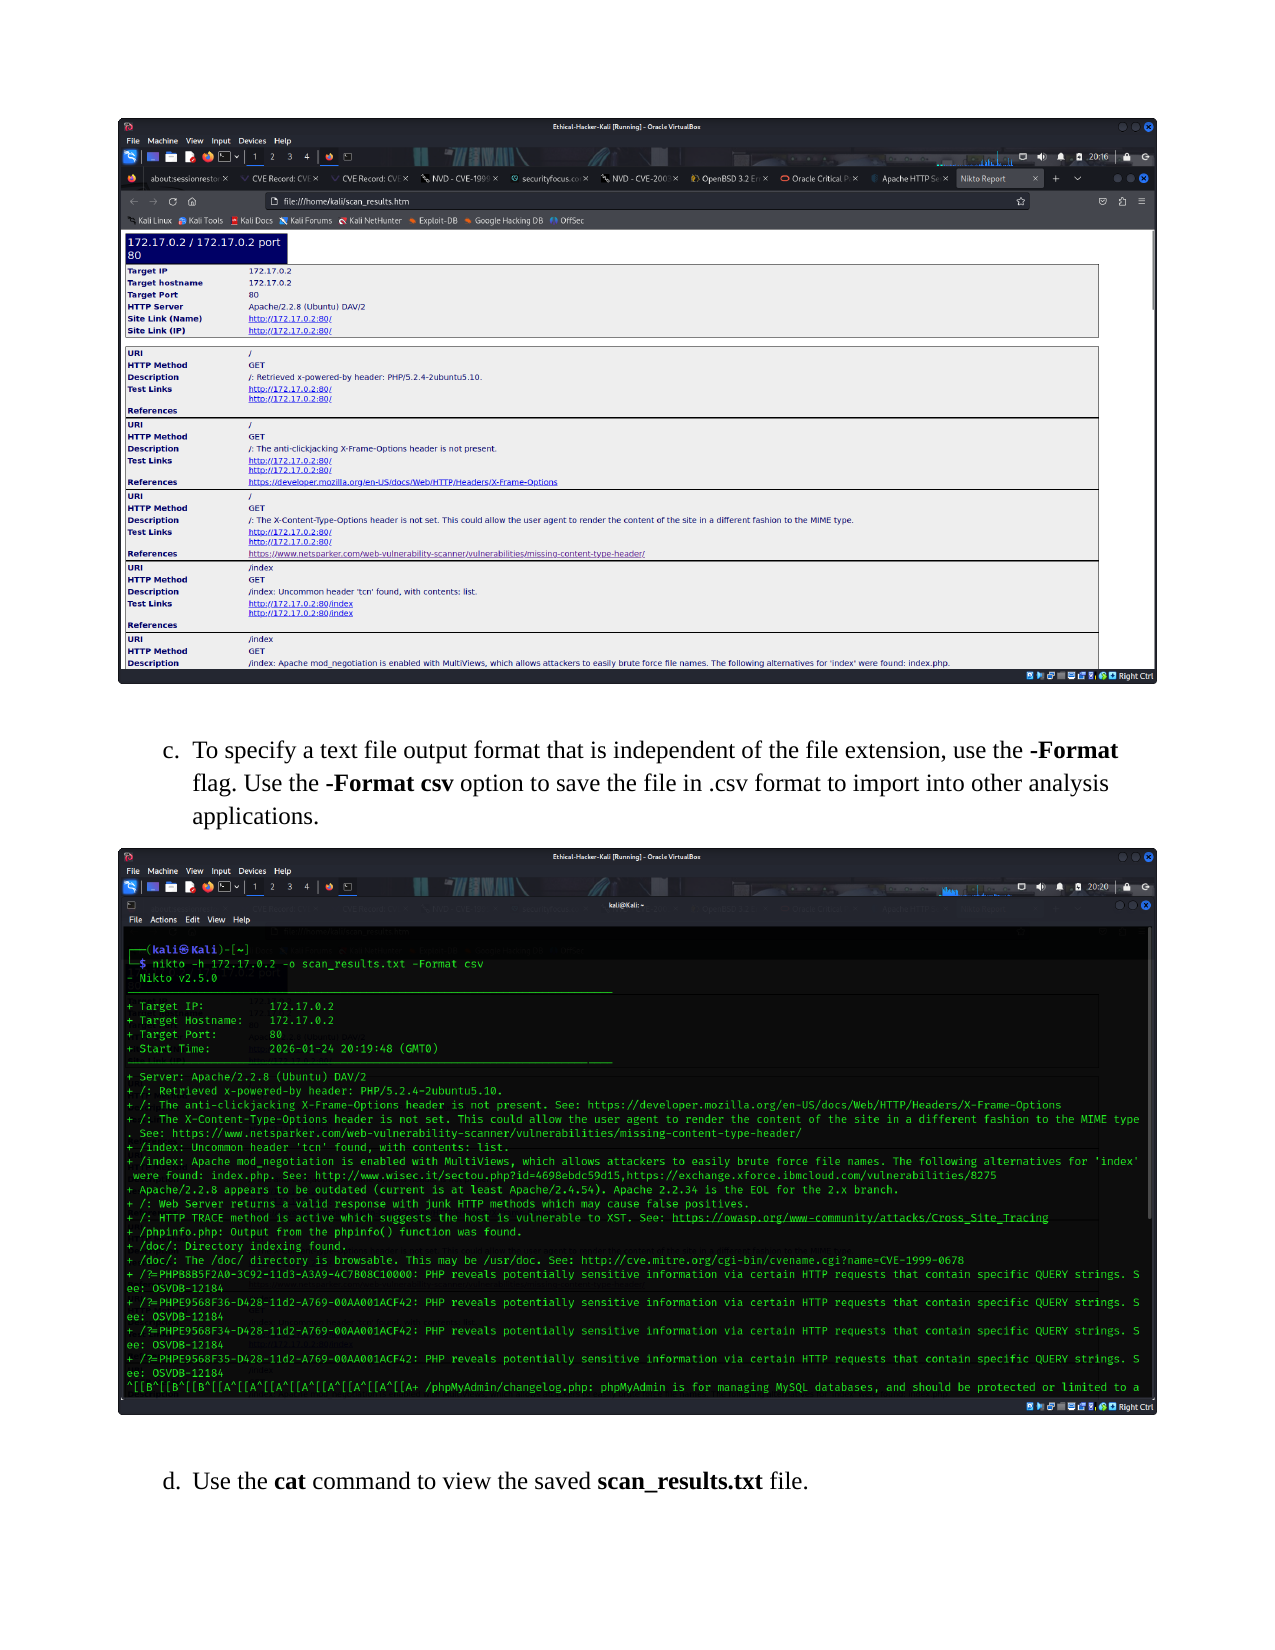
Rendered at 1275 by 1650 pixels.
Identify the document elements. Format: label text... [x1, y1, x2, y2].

list Use the cat command to view the saved scan_results.txt file. [162, 1466, 1157, 1495]
picture [118, 848, 1157, 1415]
list To specify a text file output format that is independent of the file extension, use the -Format flag. Use the -Format csv option to save the file in .csv format to import into other analysis applications. [162, 735, 1157, 830]
picture [118, 118, 1157, 684]
